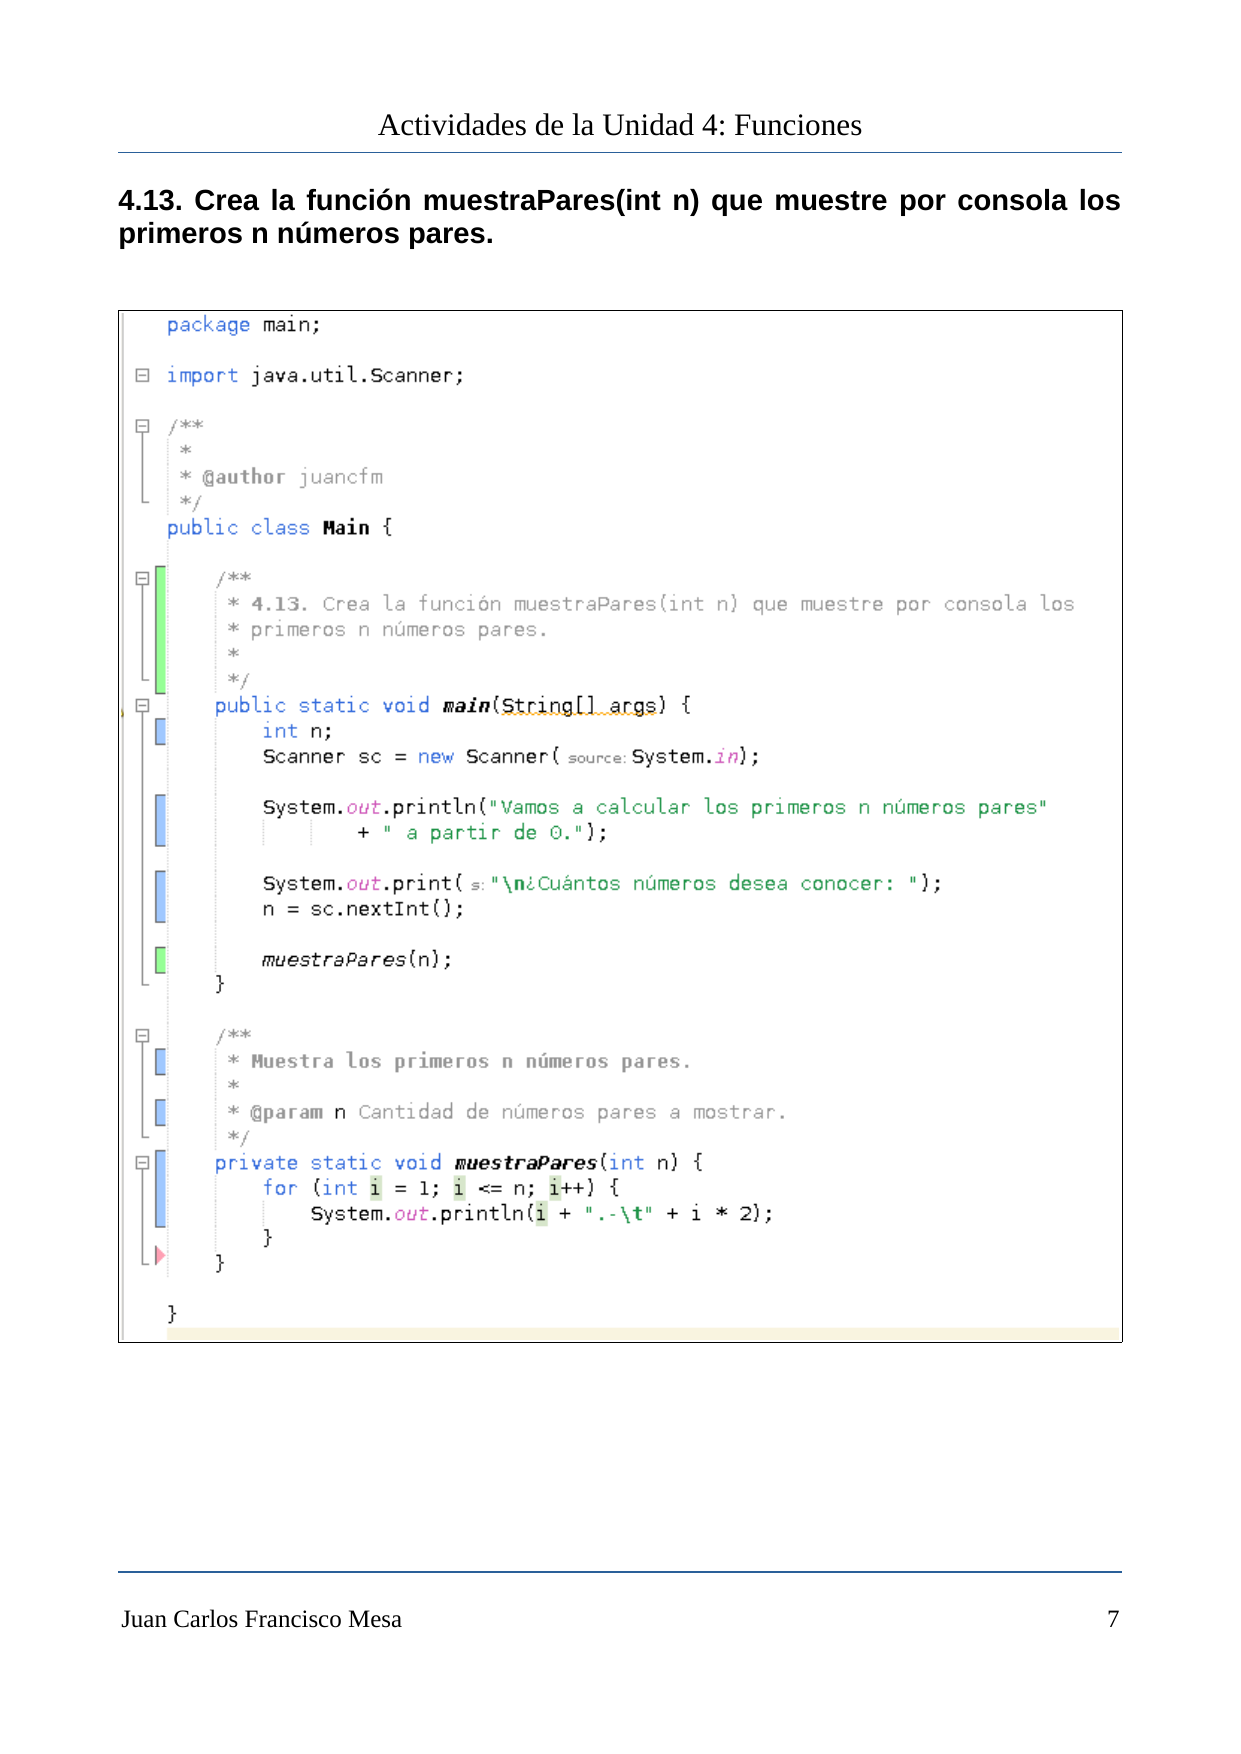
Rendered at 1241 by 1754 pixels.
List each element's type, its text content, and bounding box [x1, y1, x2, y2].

subtitle 4.13. Crea la función muestraPares(int n) que muestre por consola los primeros n números pares. [118, 183, 1122, 250]
picture [121, 313, 1119, 1340]
